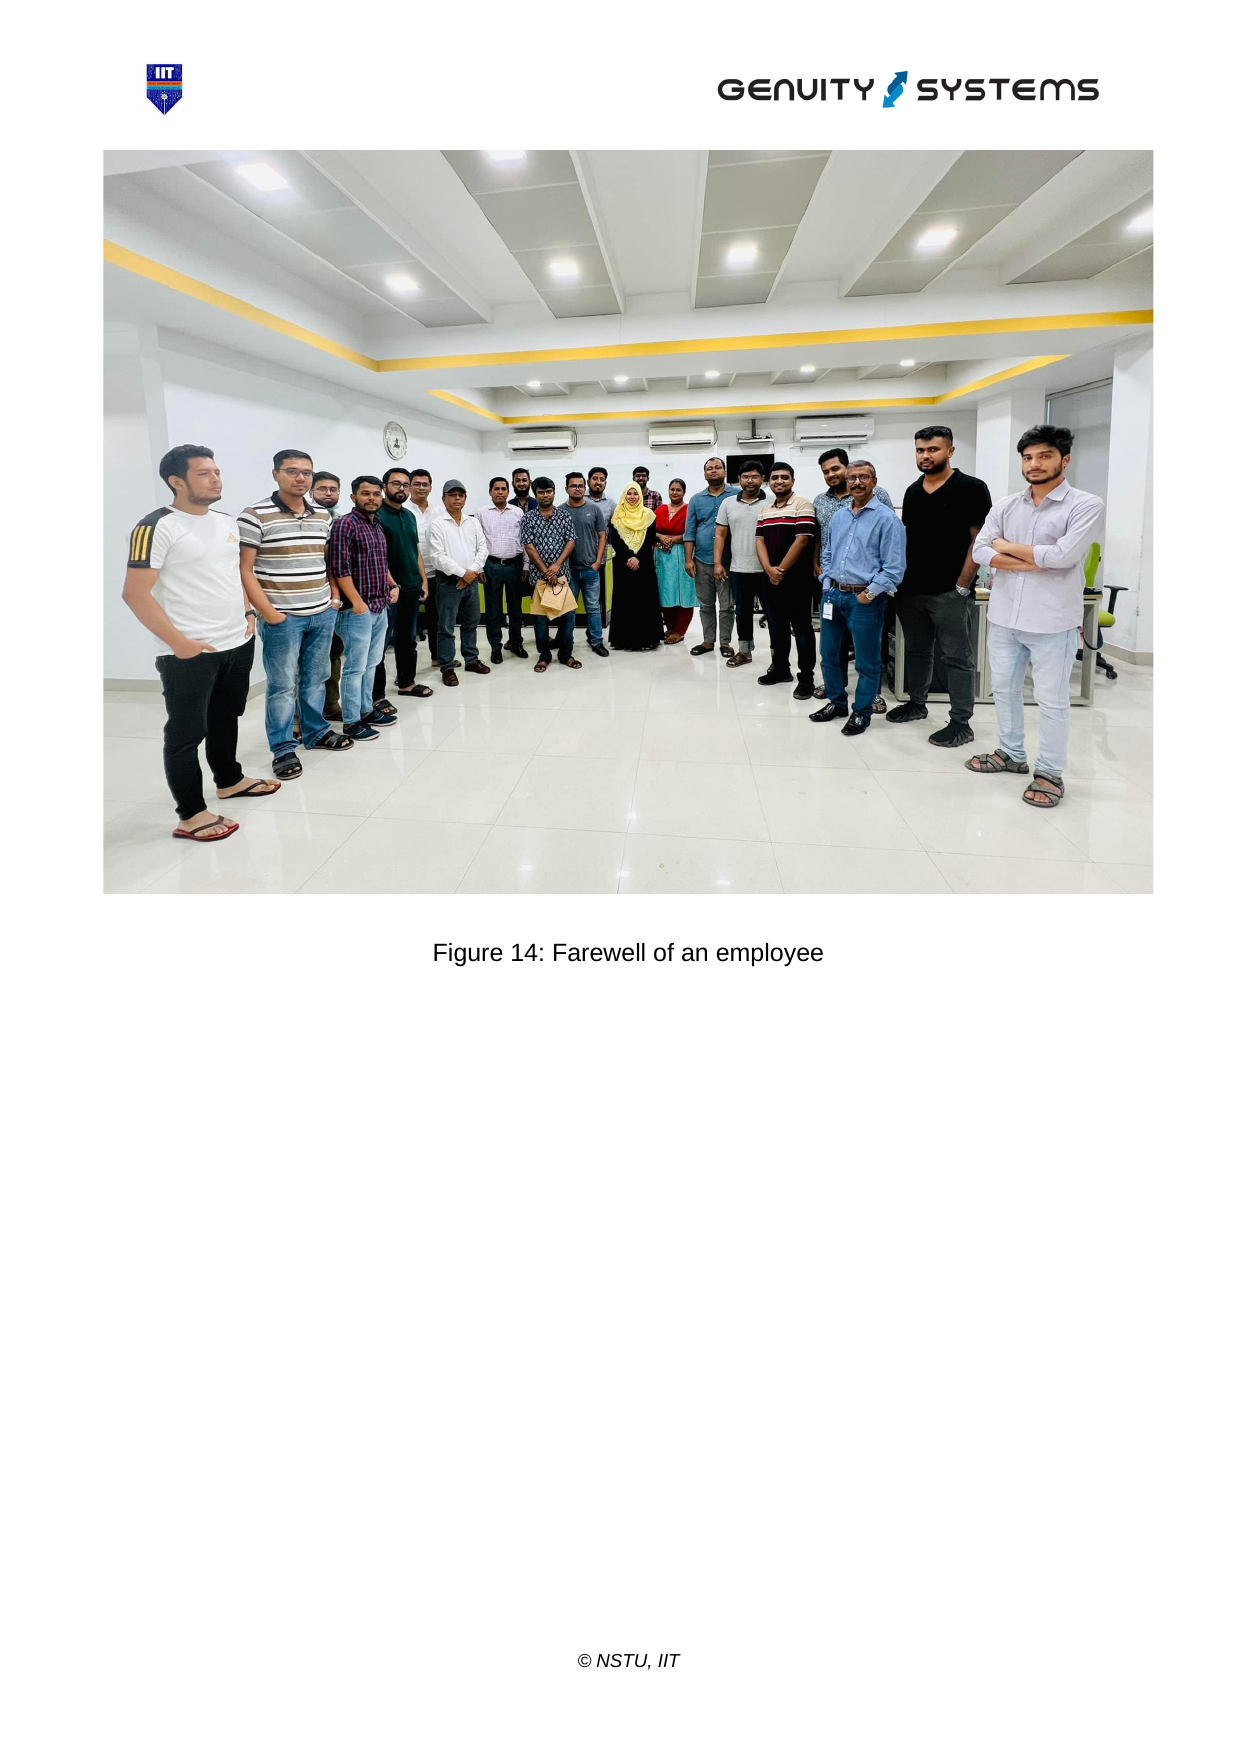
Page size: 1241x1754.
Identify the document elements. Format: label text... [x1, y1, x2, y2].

text Figure 14: Farewell of an employee [103, 938, 1153, 967]
picture [714, 70, 1101, 108]
picture [103, 150, 1154, 894]
picture [137, 62, 192, 117]
